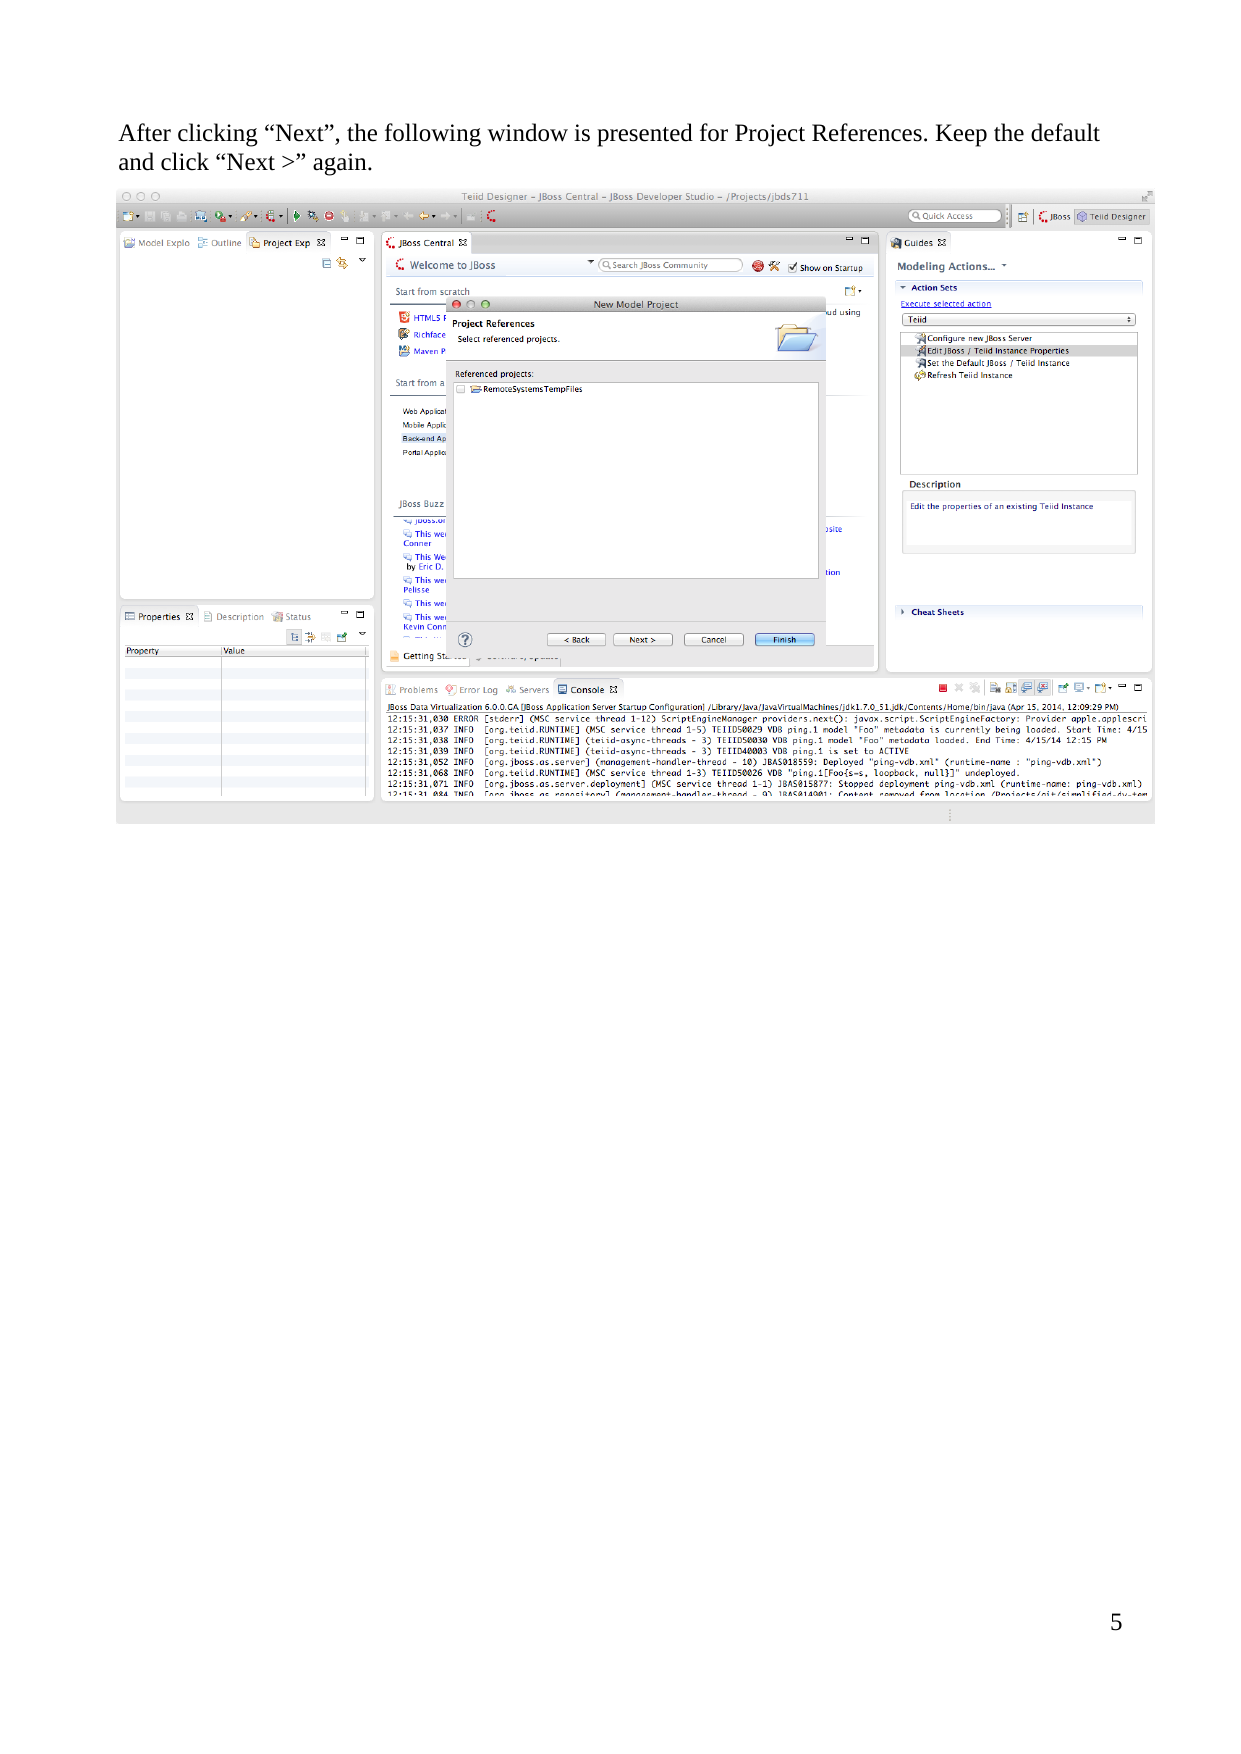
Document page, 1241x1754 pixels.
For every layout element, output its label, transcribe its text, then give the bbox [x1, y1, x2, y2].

picture [116, 188, 1155, 824]
text After clicking “Next”, the following window is presented for Project References. Keep the default and click “Next >” again. [118, 118, 1122, 176]
